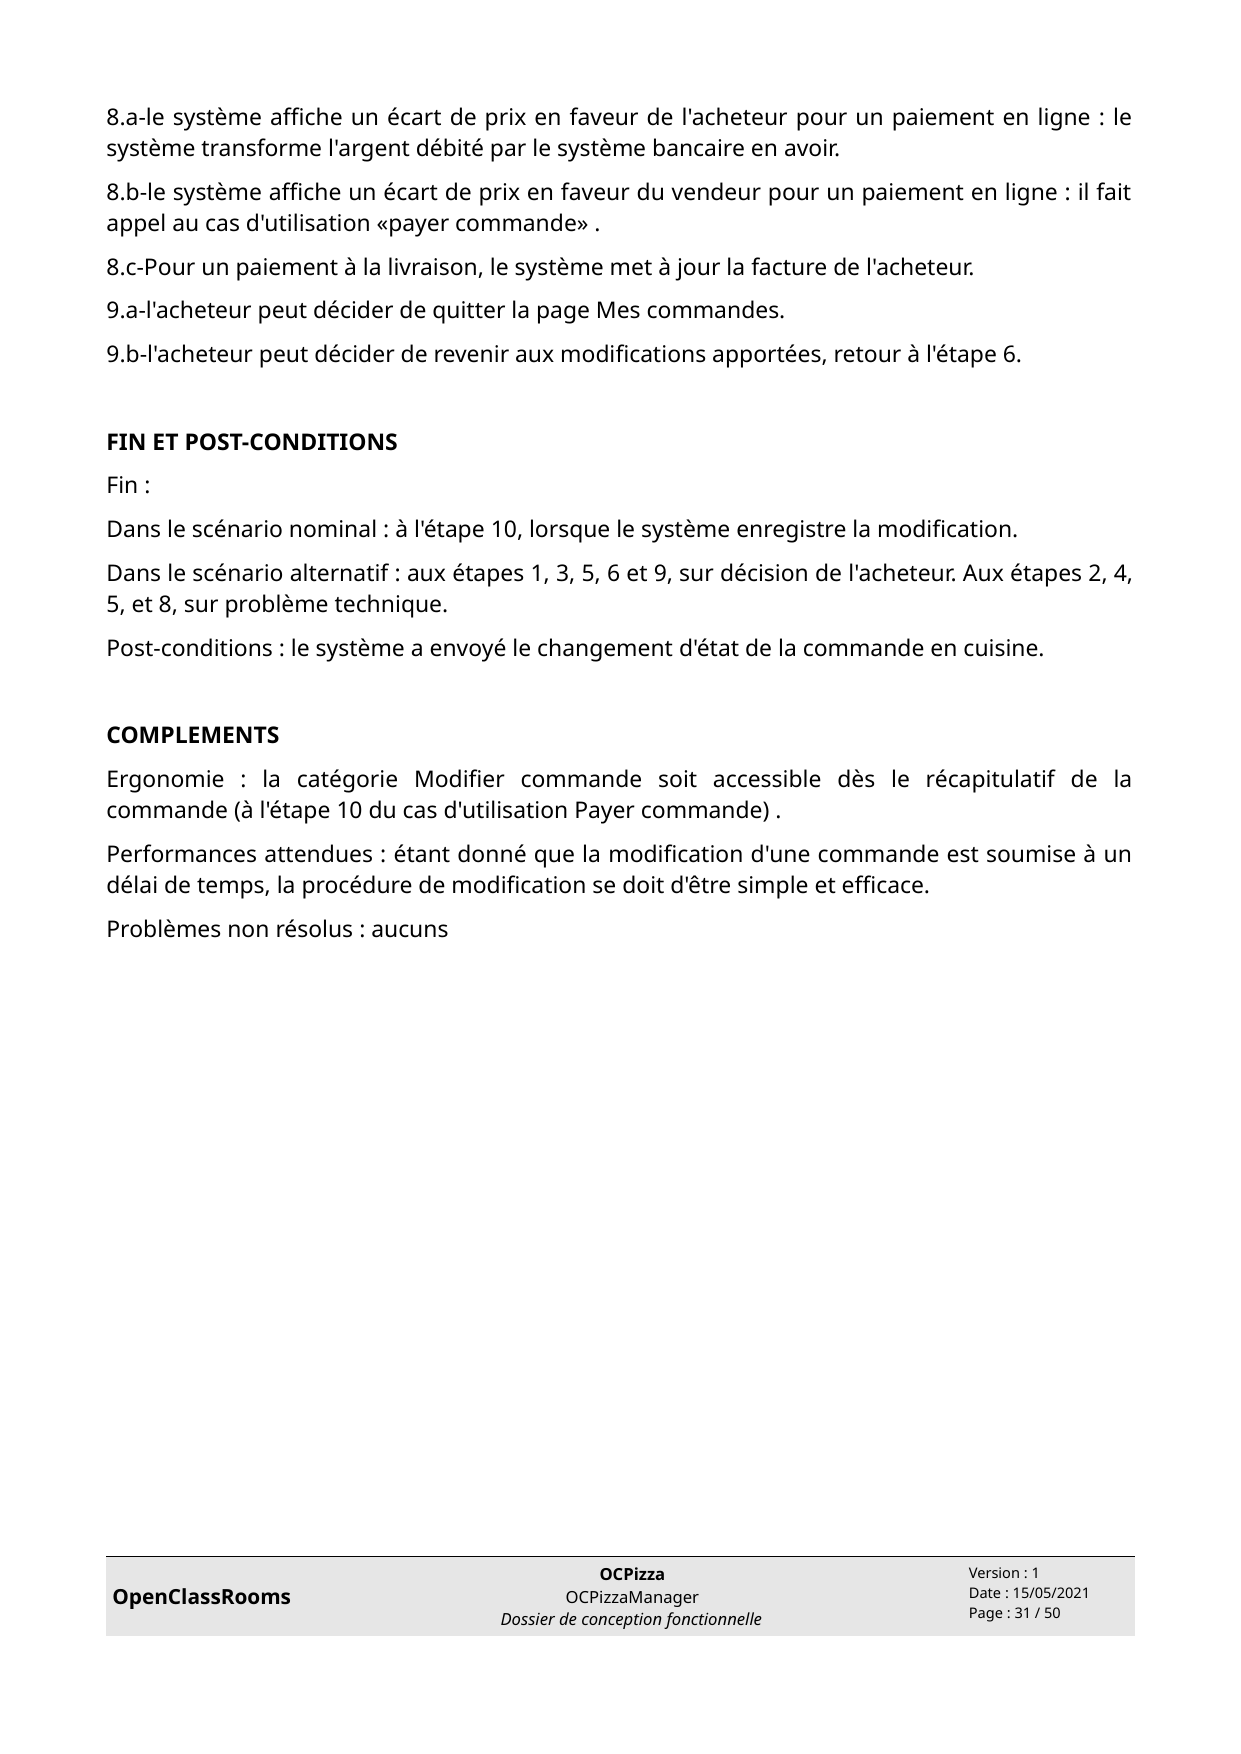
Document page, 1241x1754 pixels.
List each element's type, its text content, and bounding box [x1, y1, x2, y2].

text Ergonomie : la catégorie Modifier commande soit accessible dès le récapitulatif de la commande (à l'étape 10 du cas d'utilisation Payer commande) . [106, 763, 1134, 825]
text Dans le scénario alternatif : aux étapes 1, 3, 5, 6 et 9, sur décision de l'acheteur. Aux étapes 2, 4, 5, et 8, sur problème technique. [106, 557, 1134, 619]
text Performances attendues : étant donné que la modification d'une commande est soumise à un délai de temps, la procédure de modification se doit d'être simple et efficace. [106, 838, 1134, 900]
text 8.c-Pour un paiement à la livraison, le système met à jour la facture de l'acheteur. [106, 250, 1134, 282]
text 9.a-l'acheteur peut décider de quitter la page Mes commandes. [106, 294, 1134, 325]
text 9.b-l'acheteur peut décider de revenir aux modifications apportées, retour à l'étape 6. [106, 338, 1134, 369]
text Dans le scénario nominal : à l'étape 10, lorsque le système enregistre la modification. [106, 513, 1134, 544]
text FIN ET POST-CONDITIONS [106, 425, 1134, 457]
text Fin : [106, 469, 1134, 500]
text Problèmes non résolus : aucuns [106, 913, 1134, 944]
text COMPLEMENTS [106, 719, 1134, 750]
text Post-conditions : le système a envoyé le changement d'état de la commande en cuisine. [106, 632, 1134, 663]
text 8.a-le système affiche un écart de prix en faveur de l'acheteur pour un paiement en ligne : le système transforme l'argent débité par le système bancaire en avoir. [106, 100, 1134, 163]
text 8.b-le système affiche un écart de prix en faveur du vendeur pour un paiement en ligne : il fait appel au cas d'utilisation «payer commande» . [106, 175, 1134, 238]
